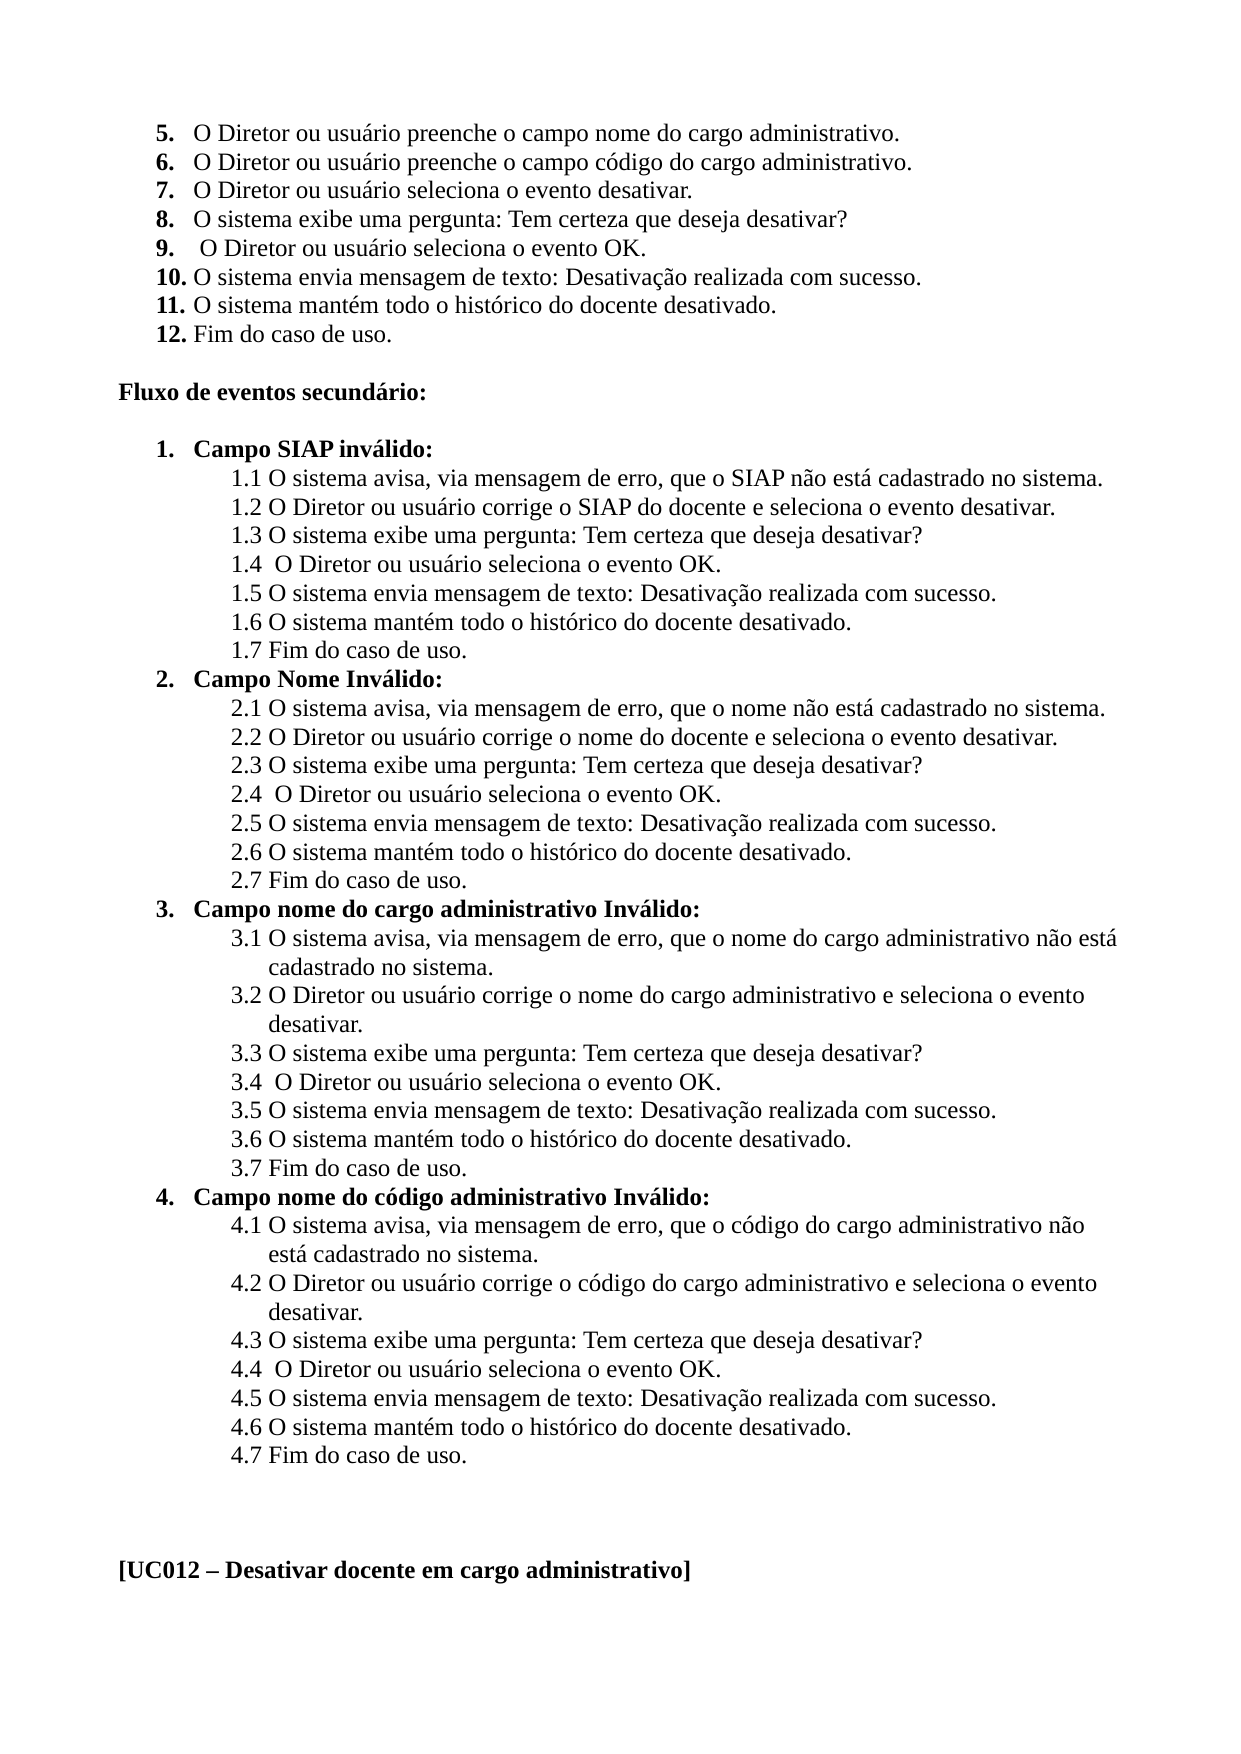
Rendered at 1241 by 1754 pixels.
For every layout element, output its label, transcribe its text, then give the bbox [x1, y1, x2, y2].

list O sistema exibe uma pergunta: Tem certeza que deseja desativar? [231, 521, 1122, 549]
list O sistema avisa, via mensagem de erro, que o nome do cargo administrativo não está cadastrado no sistema. [231, 923, 1122, 981]
list O sistema envia mensagem de texto: Desativação realizada com sucesso. [231, 1383, 1122, 1412]
list O Diretor ou usuário corrige o SIAP do docente e seleciona o evento desativar. [231, 492, 1122, 521]
list O Diretor ou usuário corrige o código do cargo administrativo e seleciona o evento desativar. [231, 1268, 1122, 1326]
list Fim do caso de uso. [231, 636, 1122, 664]
list Campo Nome Inválido: [156, 664, 1122, 693]
list Campo SIAP inválido: [156, 434, 1122, 463]
list O sistema exibe uma pergunta: Tem certeza que deseja desativar? [231, 751, 1122, 779]
list O sistema envia mensagem de texto: Desativação realizada com sucesso. [156, 262, 1122, 291]
list Campo nome do cargo administrativo Inválido: [156, 894, 1122, 923]
list O sistema envia mensagem de texto: Desativação realizada com sucesso. [231, 808, 1122, 837]
list O Diretor ou usuário seleciona o evento OK. [231, 1067, 1122, 1096]
list Fim do caso de uso. [231, 1441, 1122, 1469]
list O sistema mantém todo o histórico do docente desativado. [231, 1124, 1122, 1153]
list Fim do caso de uso. [231, 866, 1122, 894]
list O sistema mantém todo o histórico do docente desativado. [156, 291, 1122, 319]
list O sistema envia mensagem de texto: Desativação realizada com sucesso. [231, 578, 1122, 607]
text Fluxo de eventos secundário: [118, 377, 1122, 406]
list O sistema envia mensagem de texto: Desativação realizada com sucesso. [231, 1096, 1122, 1124]
list O Diretor ou usuário seleciona o evento OK. [231, 1354, 1122, 1383]
list O Diretor ou usuário seleciona o evento OK. [231, 779, 1122, 808]
list O Diretor ou usuário preenche o campo código do cargo administrativo. [156, 147, 1122, 176]
list O Diretor ou usuário seleciona o evento OK. [156, 233, 1122, 262]
list O Diretor ou usuário seleciona o evento OK. [231, 549, 1122, 578]
list O sistema exibe uma pergunta: Tem certeza que deseja desativar? [156, 204, 1122, 233]
list O Diretor ou usuário seleciona o evento desativar. [156, 176, 1122, 204]
list O Diretor ou usuário corrige o nome do docente e seleciona o evento desativar. [231, 722, 1122, 751]
list Fim do caso de uso. [231, 1153, 1122, 1182]
list O sistema mantém todo o histórico do docente desativado. [231, 1412, 1122, 1441]
text [UC012 – Desativar docente em cargo administrativo] [118, 1556, 1122, 1584]
list Fim do caso de uso. [156, 319, 1122, 348]
list O sistema avisa, via mensagem de erro, que o SIAP não está cadastrado no sistema. [231, 463, 1122, 492]
list O sistema exibe uma pergunta: Tem certeza que deseja desativar? [231, 1326, 1122, 1354]
list O Diretor ou usuário preenche o campo nome do cargo administrativo. [156, 118, 1122, 147]
list O sistema exibe uma pergunta: Tem certeza que deseja desativar? [231, 1038, 1122, 1067]
list O sistema mantém todo o histórico do docente desativado. [231, 837, 1122, 866]
list O Diretor ou usuário corrige o nome do cargo administrativo e seleciona o evento desativar. [231, 981, 1122, 1038]
list O sistema mantém todo o histórico do docente desativado. [231, 607, 1122, 636]
list O sistema avisa, via mensagem de erro, que o nome não está cadastrado no sistema. [231, 693, 1122, 722]
list O sistema avisa, via mensagem de erro, que o código do cargo administrativo não está cadastrado no sistema. [231, 1211, 1122, 1268]
list Campo nome do código administrativo Inválido: [156, 1182, 1122, 1211]
